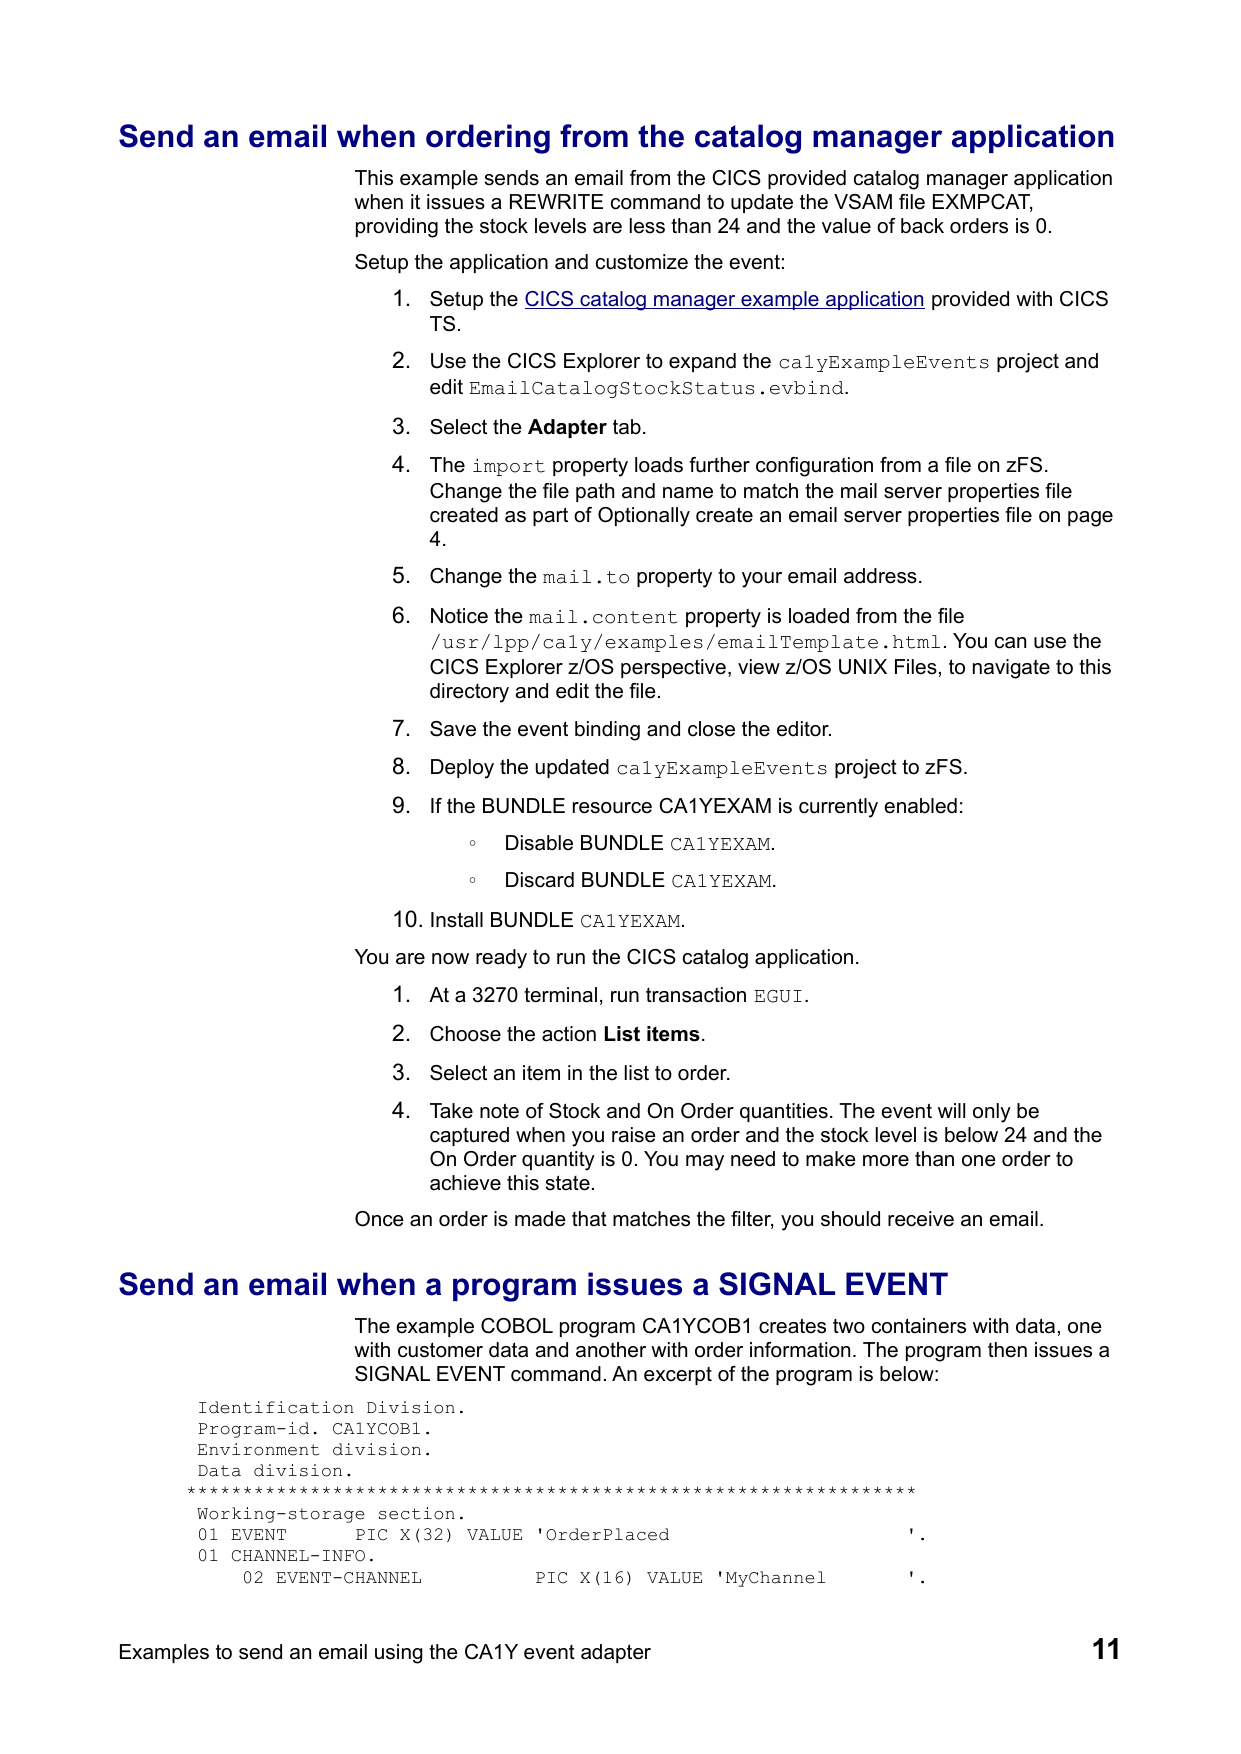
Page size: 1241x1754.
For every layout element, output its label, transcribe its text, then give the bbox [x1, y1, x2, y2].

text Program-id. CA1YCOB1. [118, 1419, 1122, 1440]
list At a 3270 terminal, run transaction EGUI. [392, 981, 1122, 1009]
subtitle Send an email when ordering from the catalog manager application [118, 118, 1122, 154]
text The example COBOL program CA1YCOB1 creates two containers with data, one with customer data and another with order information. The program then issues a SIGNAL EVENT command. An excerpt of the program is below: [354, 1314, 1122, 1386]
text ***************************************************************** [118, 1482, 1122, 1504]
text 01 CHANNEL-INFO. [118, 1546, 1122, 1567]
text Once an order is made that matches the filter, you should receive an email. [354, 1207, 1122, 1231]
text Data division. [118, 1461, 1122, 1482]
list The import property loads further configuration from a file on zFS. Change the file path and name to match the mail server properties file created as part of Optionally create an email server properties file on page 4. [392, 451, 1122, 550]
text You are now ready to run the CICS catalog application. [354, 945, 1122, 969]
text Identification Division. [118, 1397, 1122, 1419]
list Discard BUNDLE CA1YEXAM. [467, 868, 1122, 894]
list Disable BUNDLE CA1YEXAM. [467, 831, 1122, 856]
list Select the Adapter tab. [392, 413, 1122, 439]
text 01 EVENT PIC X(32) VALUE 'OrderPlaced '. [118, 1525, 1122, 1546]
list Install BUNDLE CA1YEXAM. [392, 906, 1122, 933]
text This example sends an email from the CICS provided catalog manager application when it issues a REWRITE command to update the VSAM file EXMPCAT, providing the stock levels are less than 24 and the value of back orders is 0. [354, 166, 1122, 238]
subtitle Send an email when a program issues a SIGNAL EVENT [118, 1266, 1122, 1302]
list Setup the CICS catalog manager example application provided with CICS TS. [392, 285, 1122, 336]
list If the BUNDLE resource CA1YEXAM is currently enabled: [392, 792, 1122, 819]
text Environment division. [118, 1440, 1122, 1461]
list Choose the action List items. [392, 1020, 1122, 1047]
list Take note of Stock and On Order quantities. The event will only be captured when you raise an order and the stock level is below 24 and the On Order quantity is 0. You may need to make more than one order to achieve this state. [392, 1097, 1122, 1195]
list Change the mail.to property to your email address. [392, 562, 1122, 590]
list Deploy the updated ca1yExampleEvents project to zFS. [392, 753, 1122, 781]
list Notice the mail.content property is loaded from the file /usr/lpp/ca1y/examples/emailTemplate.html. You can use the CICS Explorer z/OS perspective, view z/OS UNIX Files, to navigate to this directory and edit the file. [392, 602, 1122, 703]
list Save the event binding and close the editor. [392, 715, 1122, 741]
list Select an item in the list to order. [392, 1058, 1122, 1085]
list Use the CICS Explorer to expand the ca1yExampleEvents project and edit EmailCatalogStockStatus.evbind. [392, 347, 1122, 401]
text Setup the application and customize the event: [354, 249, 1122, 273]
text Working-storage section. [118, 1504, 1122, 1525]
text 02 EVENT-CHANNEL PIC X(16) VALUE 'MyChannel '. [118, 1567, 1122, 1589]
